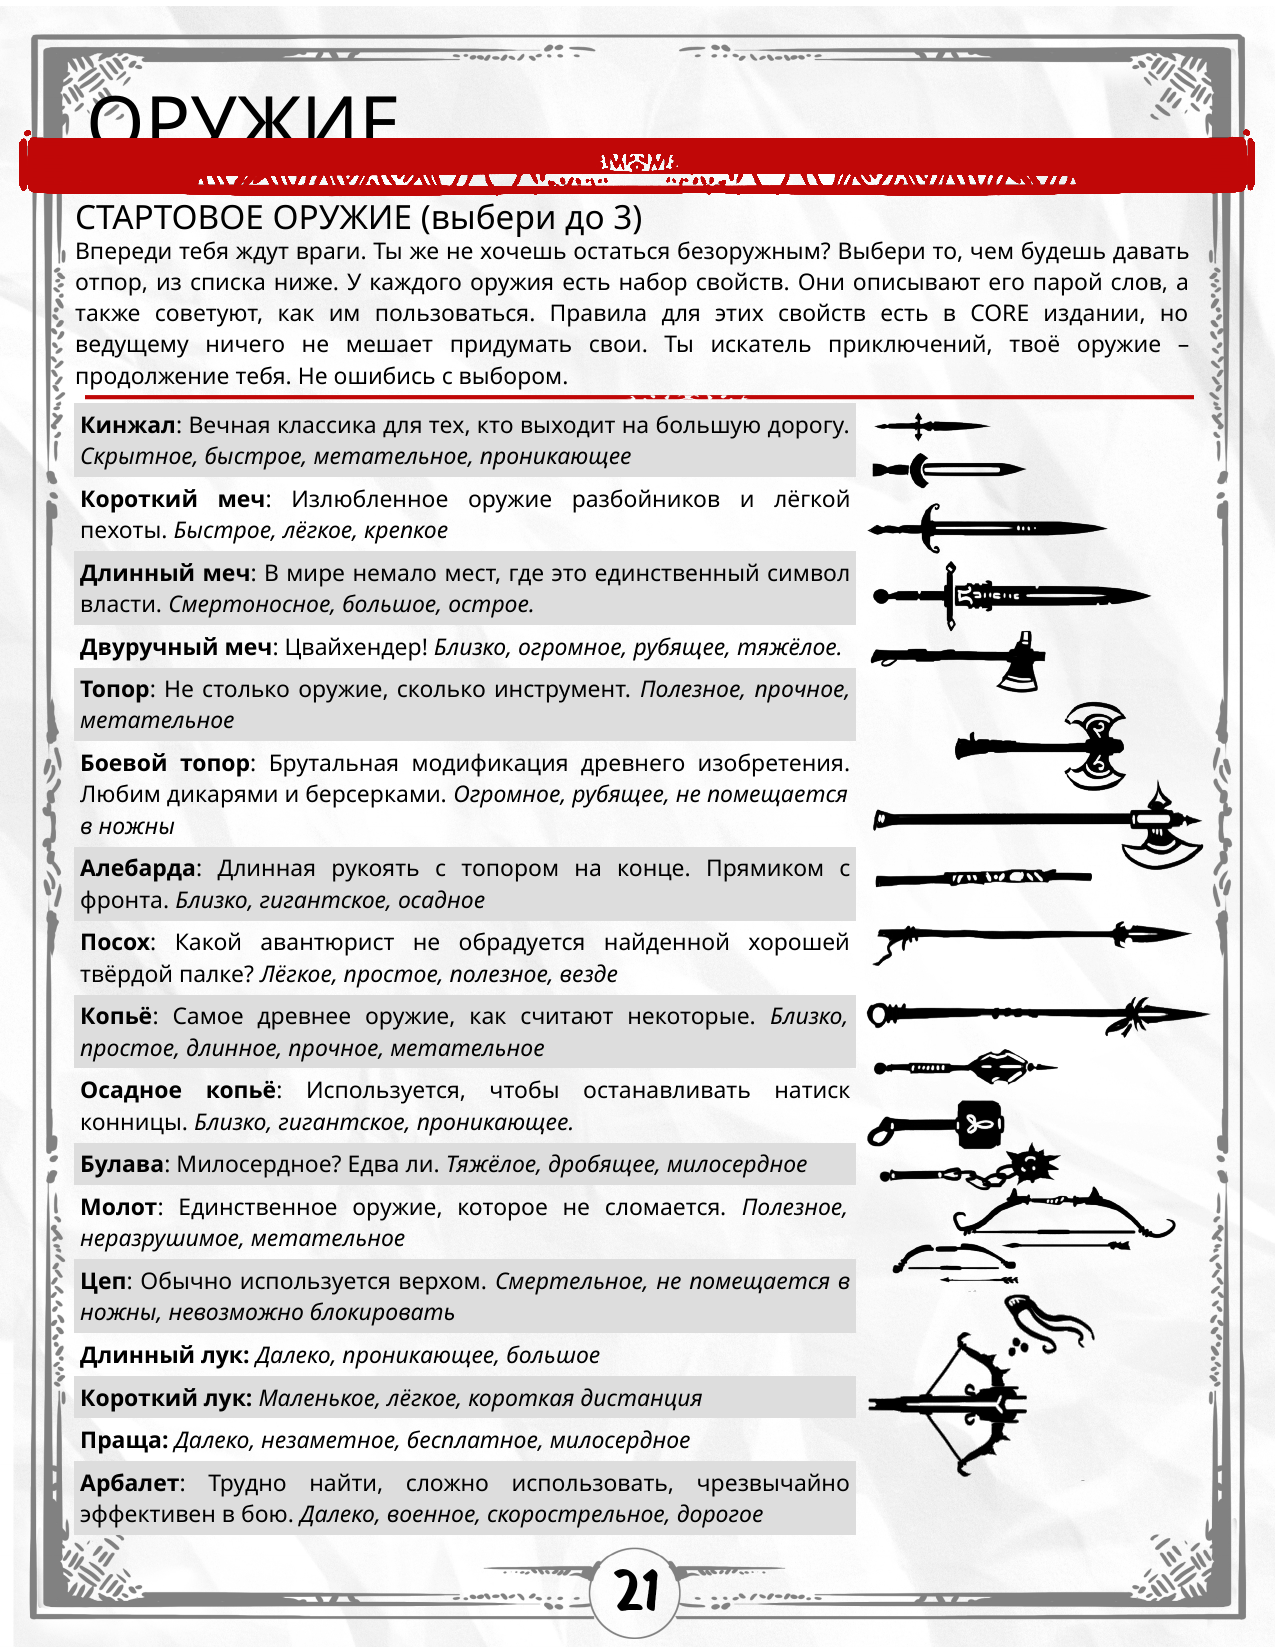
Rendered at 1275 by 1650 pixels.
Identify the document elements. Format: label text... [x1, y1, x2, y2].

table_cell Короткий лук: Маленькое, лёгкое, короткая дистанция [74, 1376, 856, 1418]
table_cell Длинный лук: Далеко, проникающее, большое [74, 1333, 856, 1376]
table_cell Алебарда: Длинная рукоять с топором на конце. Прямиком с фронта. Близко, гигантское, осадное [74, 847, 856, 921]
table_cell Копьё: Самое древнее оружие, как считают некоторые. Близко, простое, длинное, прочное, метательное [74, 995, 856, 1068]
table_cell Короткий меч: Излюбленное оружие разбойников и лёгкой пехоты. Быстрое, лёгкое, крепкое [74, 477, 856, 551]
table_cell Длинный меч: В мире немало мест, где это единственный символ власти. Смертоносное, большое, острое. [74, 551, 856, 625]
table_header Кинжал: Вечная классика для тех, кто выходит на большую дорогу. Скрытное, быстрое, метательное, проникающее [74, 403, 856, 477]
table_cell Праща: Далеко, незаметное, бесплатное, милосердное [74, 1419, 856, 1461]
table_cell Арбалет: Трудно найти, сложно использовать, чрезвычайно эффективен в бою. Далеко, военное, скорострельное, дорогое [74, 1461, 856, 1535]
table_cell [74, 1535, 856, 1618]
table_cell Булава: Милосердное? Едва ли. Тяжёлое, дробящее, милосердное [74, 1143, 856, 1185]
subtitle СТАРТОВОЕ ОРУЖИЕ (выбери до 3) [75, 203, 1275, 235]
table_cell Посох: Какой авантюрист не обрадуется найденной хорошей твёрдой палке? Лёгкое, простое, полезное, везде [74, 921, 856, 994]
table_cell Боевой топор: Брутальная модификация древнего изобретения. Любим дикарями и берсерками. Огромное, рубящее, не помещается в ножны [74, 741, 856, 847]
table_cell Двуручный меч: Цвайхендер! Близко, огромное, рубящее, тяжёлое. [74, 625, 856, 667]
table_cell Молот: Единственное оружие, которое не сломается. Полезное, неразрушимое, метательное [74, 1185, 856, 1259]
table_header [856, 403, 1222, 1618]
table_cell Топор: Не столько оружие, сколько инструмент. Полезное, прочное, метательное [74, 668, 856, 741]
table_cell Осадное копьё: Используется, чтобы останавливать натиск конницы. Близко, гигантское, проникающее. [74, 1069, 856, 1142]
picture [0, 6, 1275, 1647]
table_cell Цеп: Обычно используется верхом. Смертельное, не помещается в ножны, невозможно блокировать [74, 1259, 856, 1333]
text Впереди тебя ждут враги. Ты же не хочешь остаться безоружным? Выбери то, чем будешь давать отпор, из списка ниже. У каждого оружия есть набор свойств. Они описывают его парой слов, а также советуют, как им пользоваться. Правила для этих свойств есть в CORE издании, но ведущему ничего не мешает придумать свои. Ты искатель приключений, твоё оружие – продолжение тебя. Не ошибись с выбором. [75, 235, 1191, 391]
